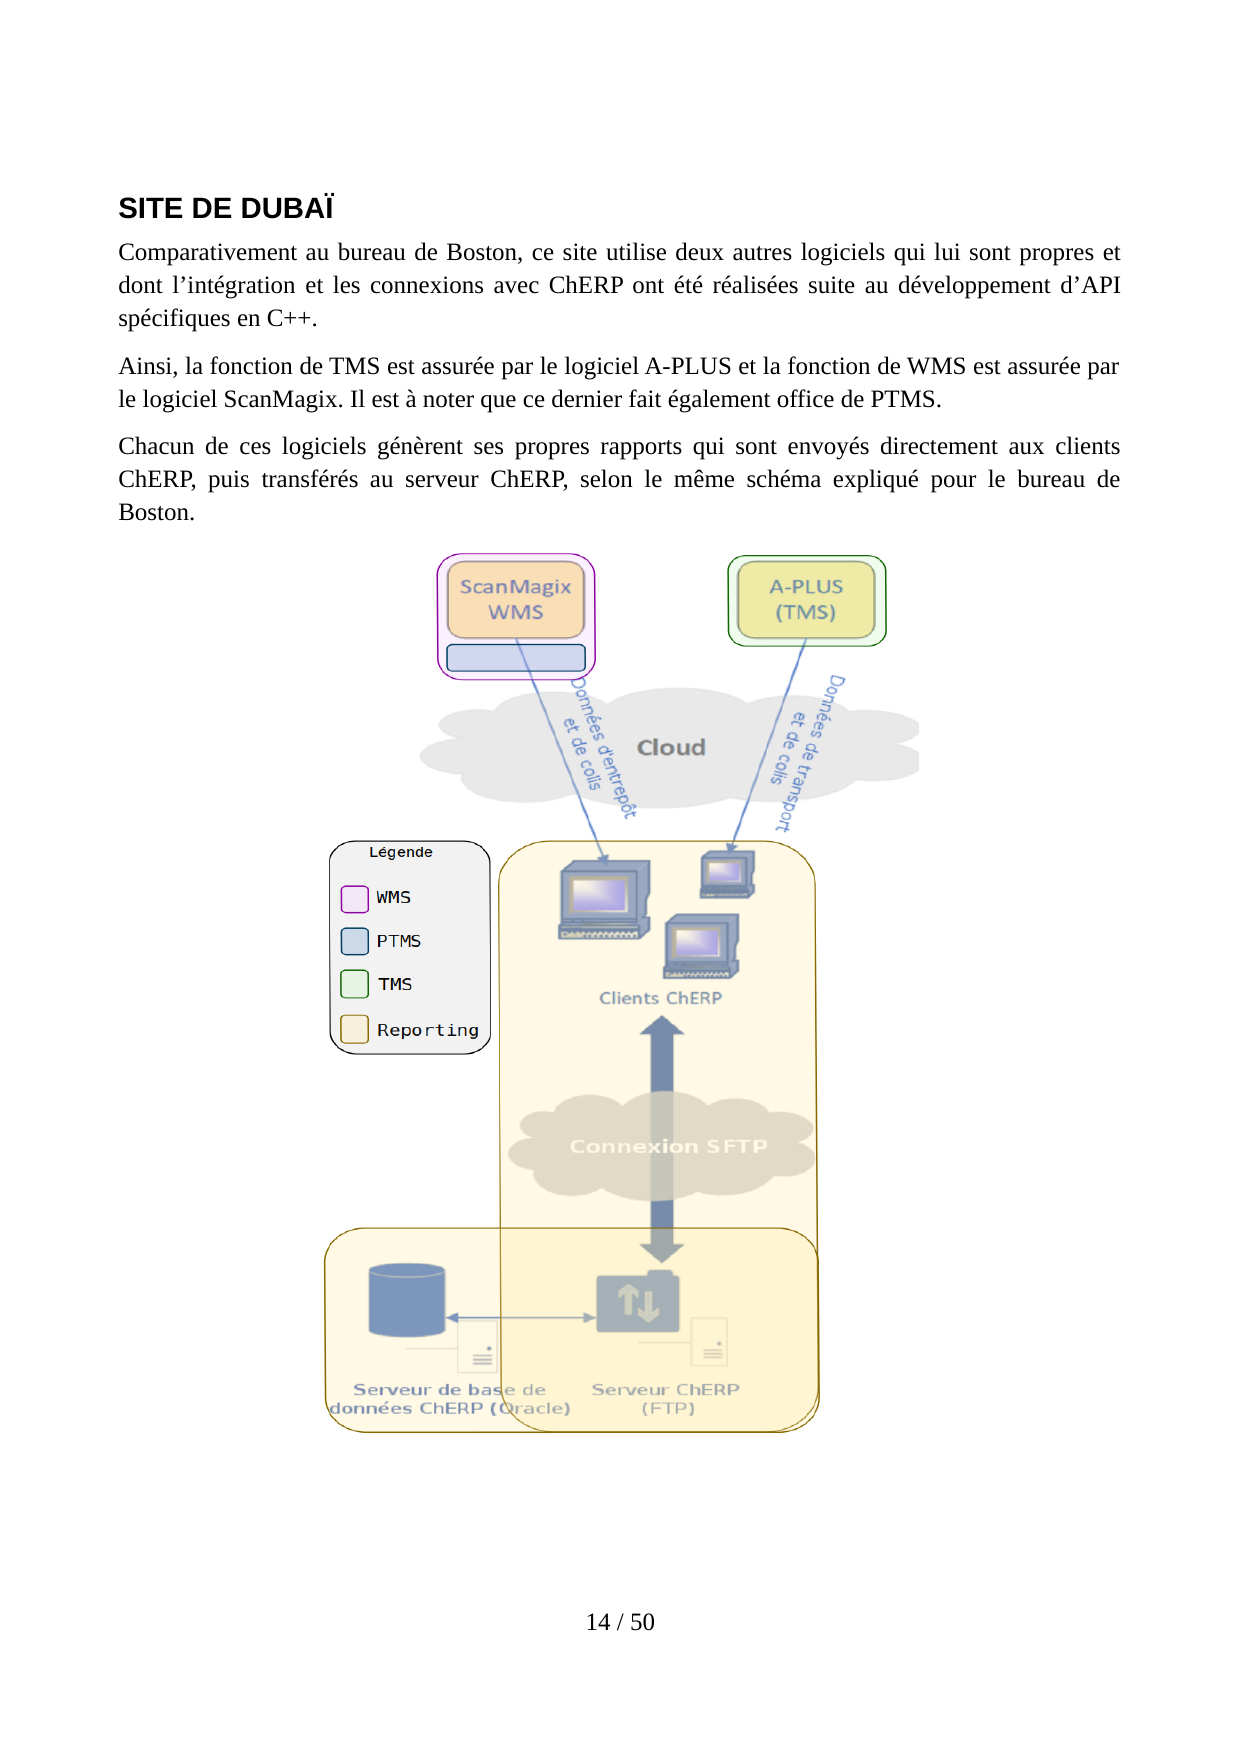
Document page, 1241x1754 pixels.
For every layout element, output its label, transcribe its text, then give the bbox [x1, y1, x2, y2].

picture [321, 545, 920, 1436]
text Ainsi, la fonction de TMS est assurée par le logiciel A-PLUS et la fonction de WMS est assurée par le logiciel ScanMagix. Il est à noter que ce dernier fait également office de PTMS. [118, 351, 1122, 413]
text Comparativement au bureau de Boston, ce site utilise deux autres logiciels qui lui sont propres et dont l’intégration et les connexions avec ChERP ont été réalisées suite au développement d’API spécifiques en C++. [118, 237, 1122, 332]
text Chacun de ces logiciels génèrent ses propres rapports qui sont envoyés directement aux clients ChERP, puis transférés au serveur ChERP, selon le même schéma expliqué pour le bureau de Boston. [118, 431, 1122, 526]
subtitle SITE DE DUBAÏ [118, 191, 1122, 225]
